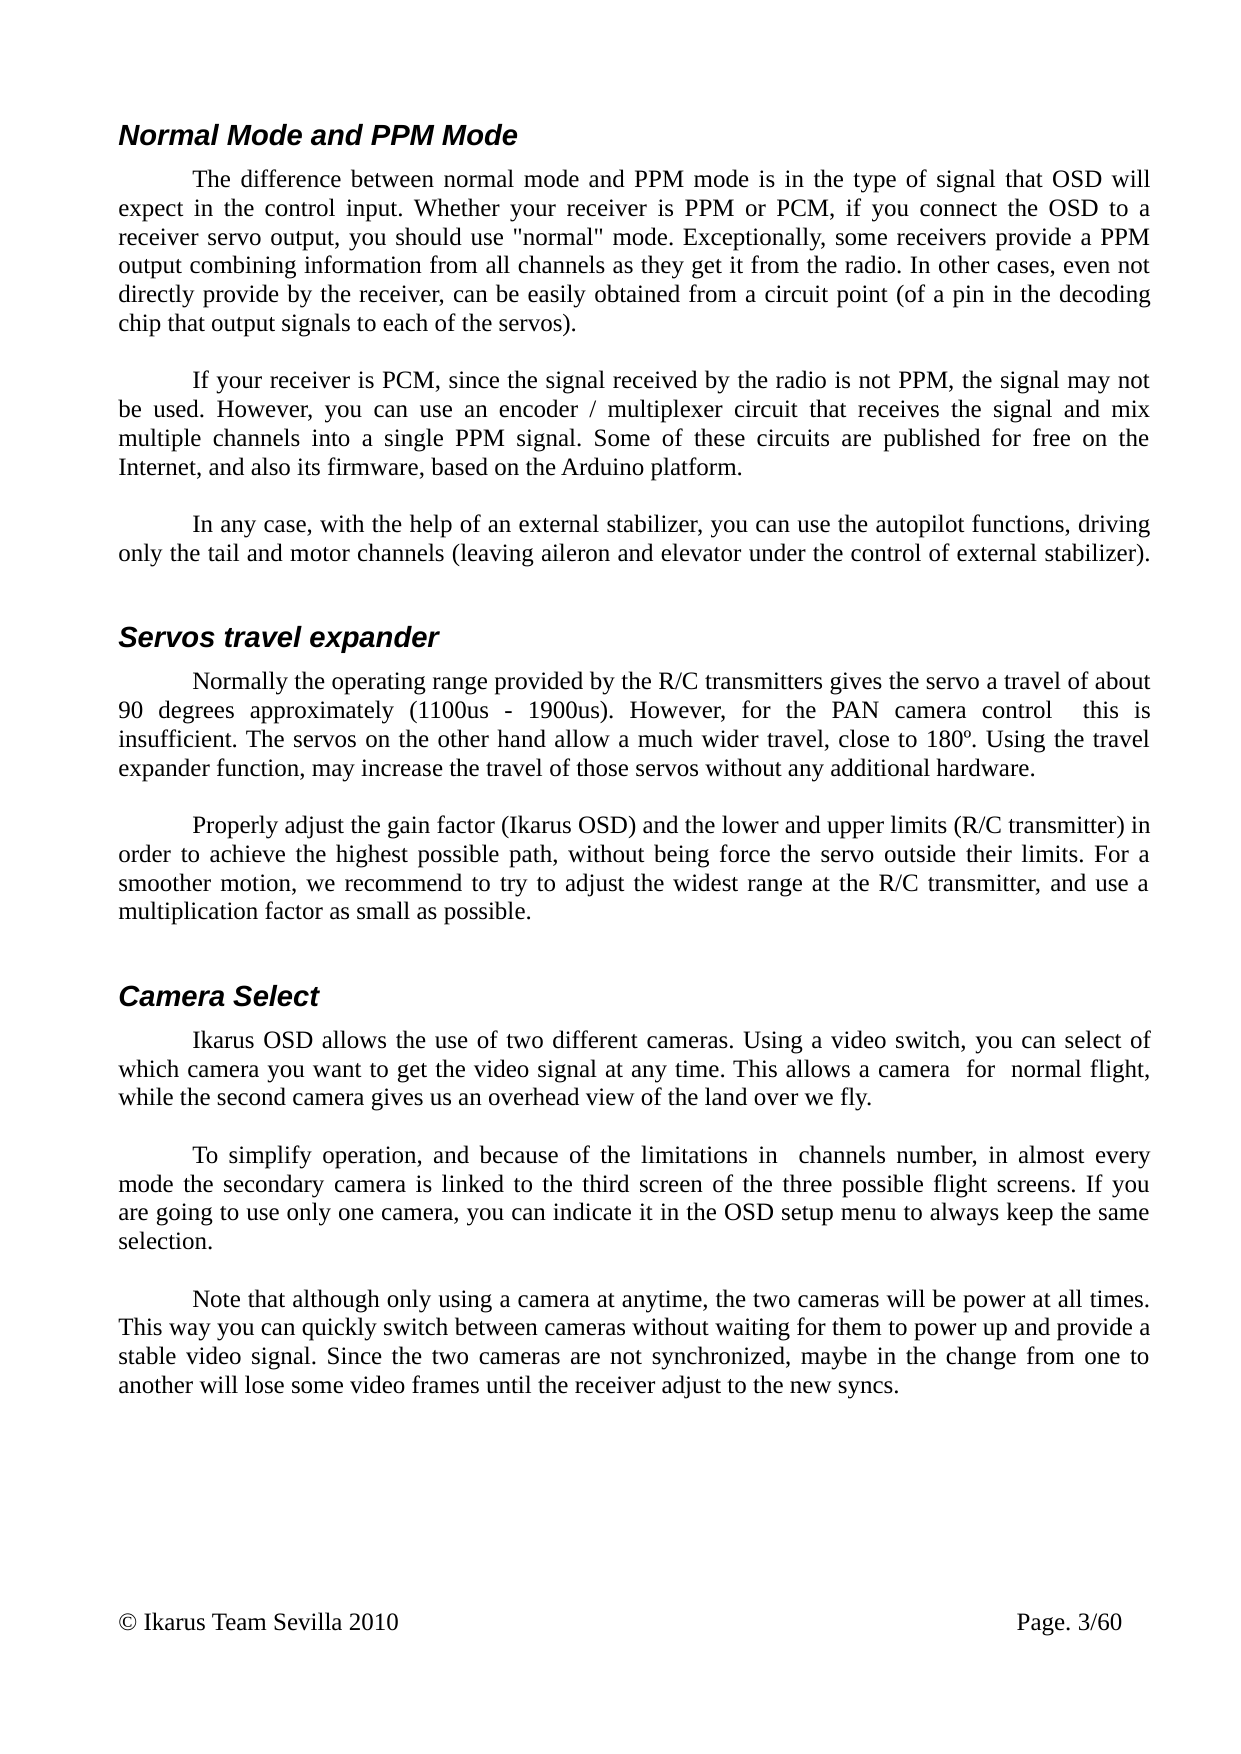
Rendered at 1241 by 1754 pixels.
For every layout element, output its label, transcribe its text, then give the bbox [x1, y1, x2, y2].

text Properly adjust the gain factor (Ikarus OSD) and the lower and upper limits (R/C transmitter) in order to achieve the highest possible path, without being force the servo outside their limits. For a smoother motion, we recommend to try to adjust the widest range at the R/C transmitter, and use a multiplication factor as small as possible. [118, 781, 1152, 925]
text If your receiver is PCM, since the signal received by the radio is not PPM, the signal may not be used. However, you can use an encoder / multiplexer circuit that receives the signal and mix multiple channels into a single PPM signal. Some of these circuits are published for free on the Internet, and also its firmware, based on the Arduino platform. [118, 337, 1152, 480]
text Ikarus OSD allows the use of two different cameras. Using a video switch, you can select of which camera you want to get the video signal at any time. This allows a camera for normal flight, while the second camera gives us an overhead view of the land over we fly. [118, 1025, 1152, 1111]
text Note that although only using a camera at anytime, the two cameras will be power at all times. This way you can quickly switch between cameras without waiting for them to power up and provide a stable video signal. Since the two cameras are not synchronized, maybe in the change from one to another will lose some video frames until the receiver adjust to the new syncs. [118, 1255, 1152, 1399]
subtitle Camera Select [118, 979, 1152, 1012]
text In any case, with the help of an external stabilizer, you can use the autopilot functions, driving only the tail and motor channels (leaving aileron and elevator under the control of external stabilizer). [118, 480, 1152, 595]
subtitle Normal Mode and PPM Mode [118, 118, 1152, 152]
text Normally the operating range provided by the R/C transmitters gives the servo a travel of about 90 degrees approximately (1100us - 1900us). However, for the PAN camera control this is insufficient. The servos on the other hand allow a much wider travel, close to 180º. Using the travel expander function, may increase the travel of those servos without any additional hardware. [118, 666, 1152, 781]
text The difference between normal mode and PPM mode is in the type of signal that OSD will expect in the control input. Whether your receiver is PPM or PCM, if you connect the OSD to a receiver servo output, you should use "normal" mode. Exceptionally, some receivers provide a PPM output combining information from all channels as they get it from the radio. In other cases, even not directly provide by the receiver, can be easily obtained from a circuit point (of a pin in the decoding chip that output signals to each of the servos). [118, 164, 1152, 337]
text To simplify operation, and because of the limitations in channels number, in almost every mode the secondary camera is linked to the third screen of the three possible flight screens. If you are going to use only one camera, you can indicate it in the OSD setup menu to always keep the same selection. [118, 1111, 1152, 1255]
subtitle Servos travel expander [118, 620, 1152, 654]
